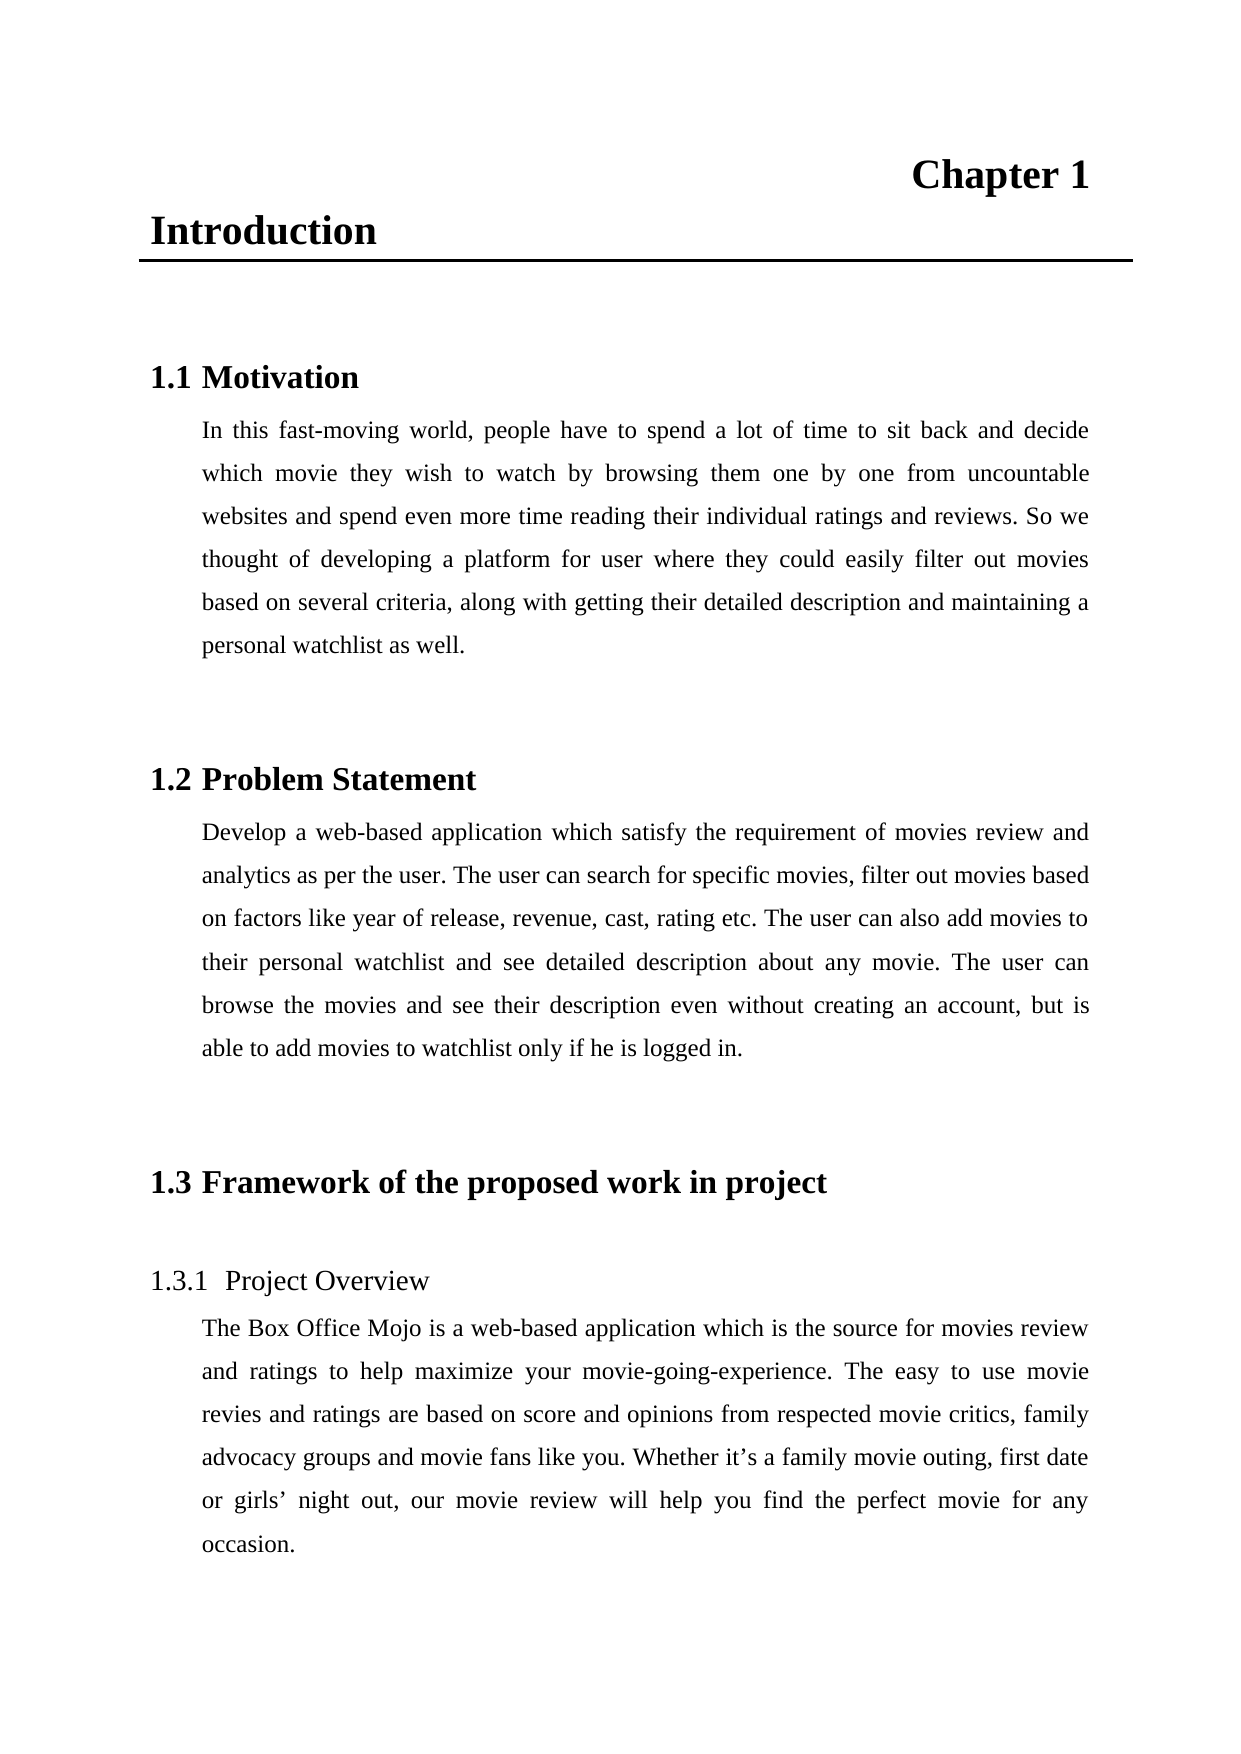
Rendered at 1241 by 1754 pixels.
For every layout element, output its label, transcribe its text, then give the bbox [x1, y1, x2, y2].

text Chapter 1 [150, 150, 1090, 198]
list The Box Office Mojo is a web-based application which is the source for movies review and ratings to help maximize your movie-going-experience. The easy to use movie revies and ratings are based on score and opinions from respected movie critics, family advocacy groups and movie fans like you. Whether it’s a family movie outing, first date or girls’ night out, our movie review will help you find the perfect movie for any occasion. [202, 1313, 1090, 1557]
list In this fast-moving world, people have to spend a lot of time to sit back and decide which movie they wish to watch by browsing them one by one from uncountable websites and spend even more time reading their individual ratings and reviews. So we thought of developing a platform for user where they could easily filter out movies based on several criteria, along with getting their detailed description and maintaining a personal watchlist as well. [202, 415, 1090, 659]
list Motivation [150, 357, 1090, 396]
list Problem Statement [150, 760, 1090, 798]
list Project Overview [150, 1263, 1090, 1296]
list Develop a web-based application which satisfy the requirement of movies review and analytics as per the user. The user can search for specific movies, filter out movies based on factors like year of release, revenue, cast, rating etc. The user can also add movies to their personal watchlist and see detailed description about any movie. The user can browse the movies and see their description even without creating an account, but is able to add movies to watchlist only if he is logged in. [202, 817, 1090, 1062]
text Introduction [150, 205, 1090, 253]
list Framework of the proposed work in project [150, 1162, 1090, 1201]
